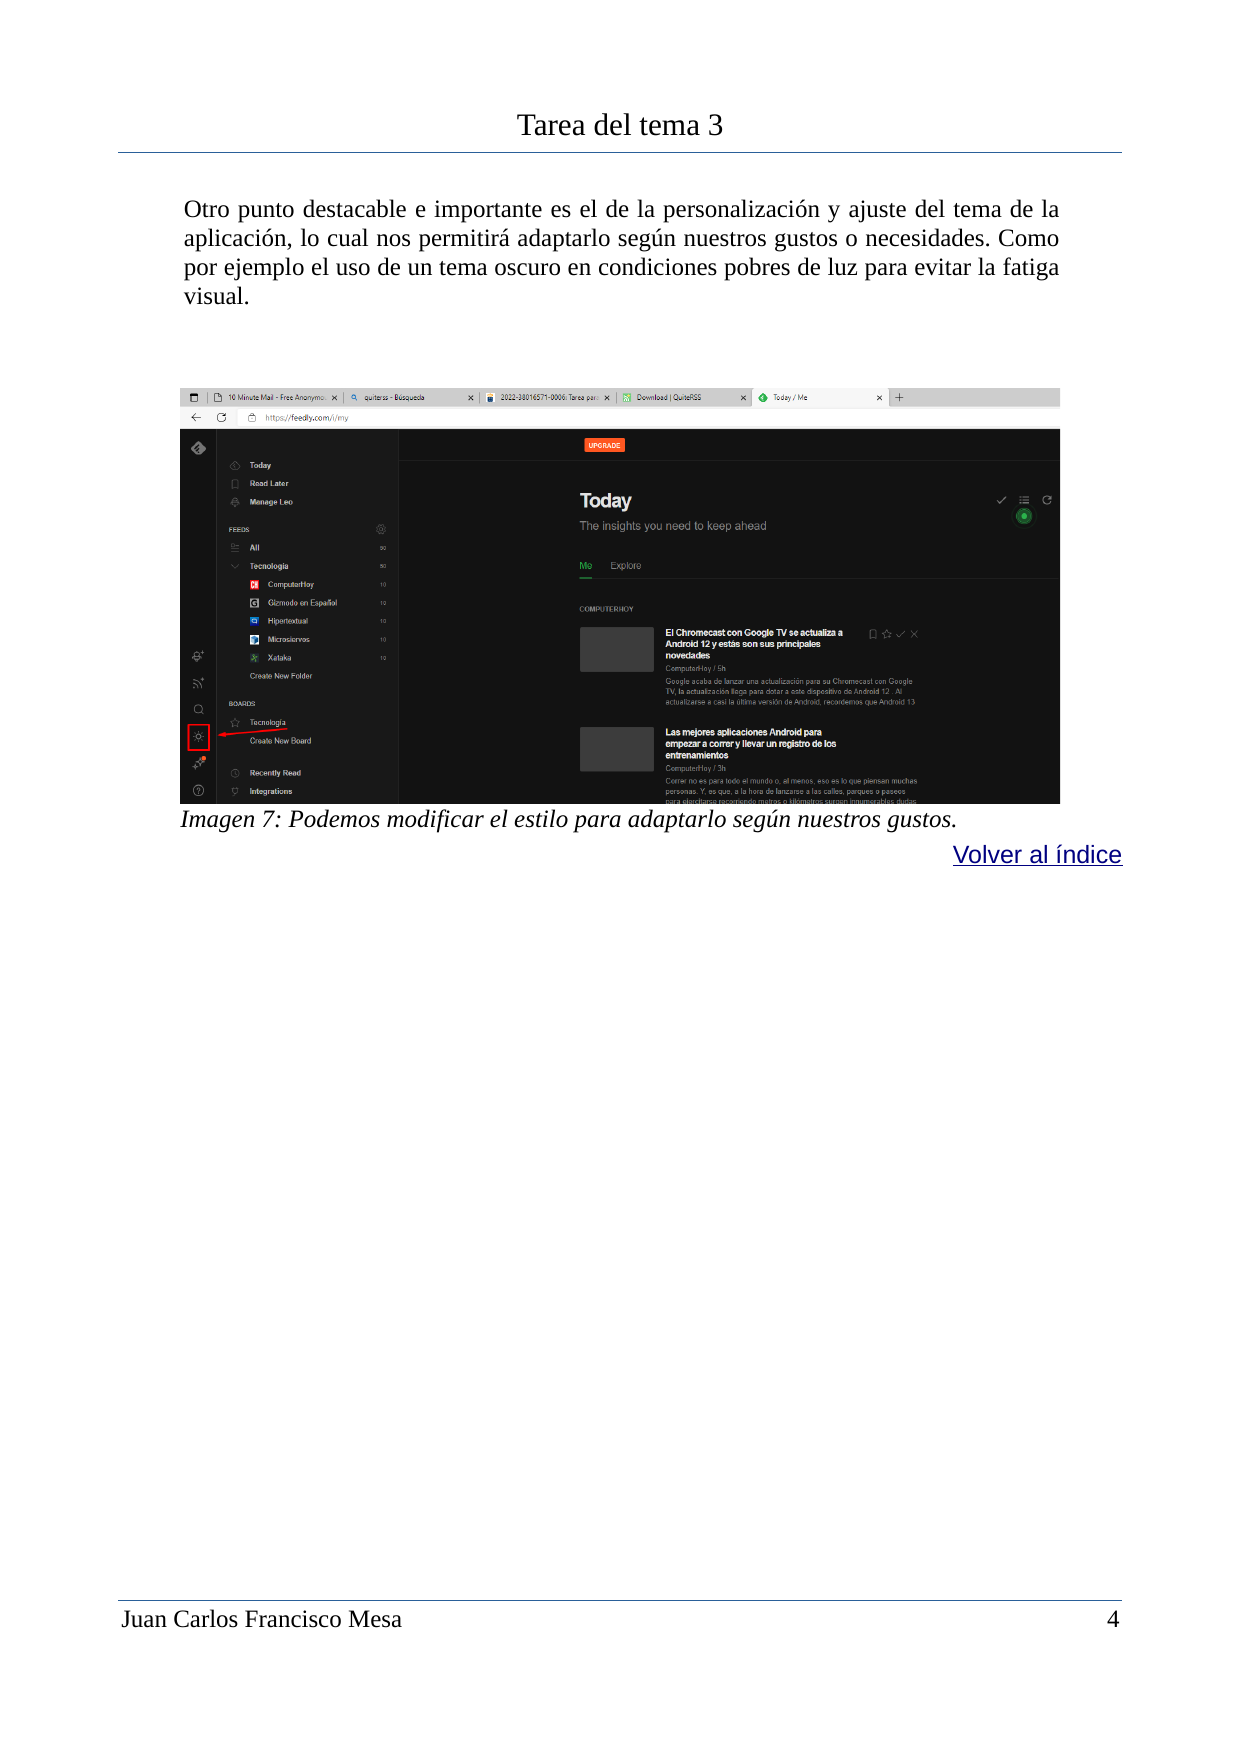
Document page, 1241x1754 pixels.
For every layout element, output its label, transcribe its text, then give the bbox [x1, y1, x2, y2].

text Volver al índice [118, 373, 1122, 869]
picture [180, 388, 1060, 804]
text Imagen 7: Podemos modificar el estilo para adaptarlo según nuestros gustos. [180, 804, 1060, 833]
